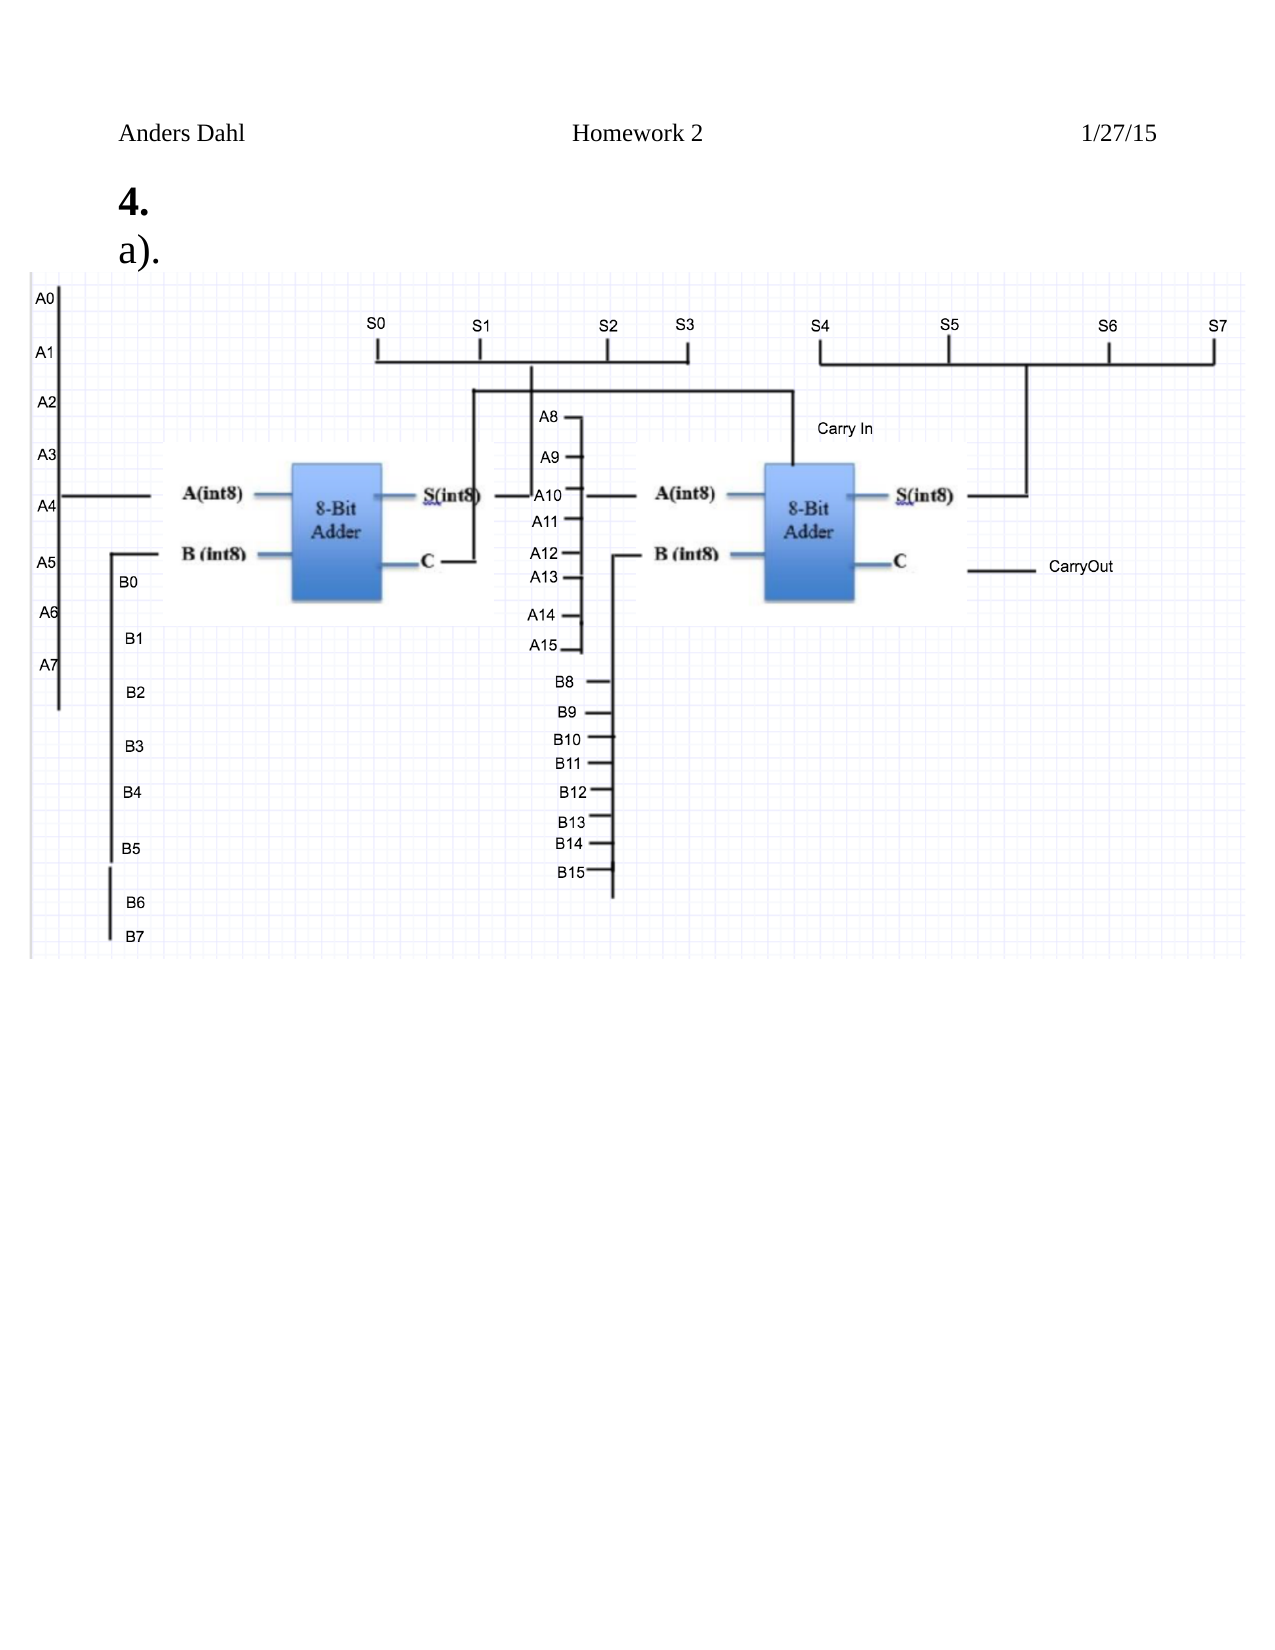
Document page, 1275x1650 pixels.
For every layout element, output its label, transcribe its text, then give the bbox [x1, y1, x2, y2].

text a). [118, 224, 1157, 272]
picture [29, 272, 1246, 959]
text 4. [118, 176, 1157, 224]
